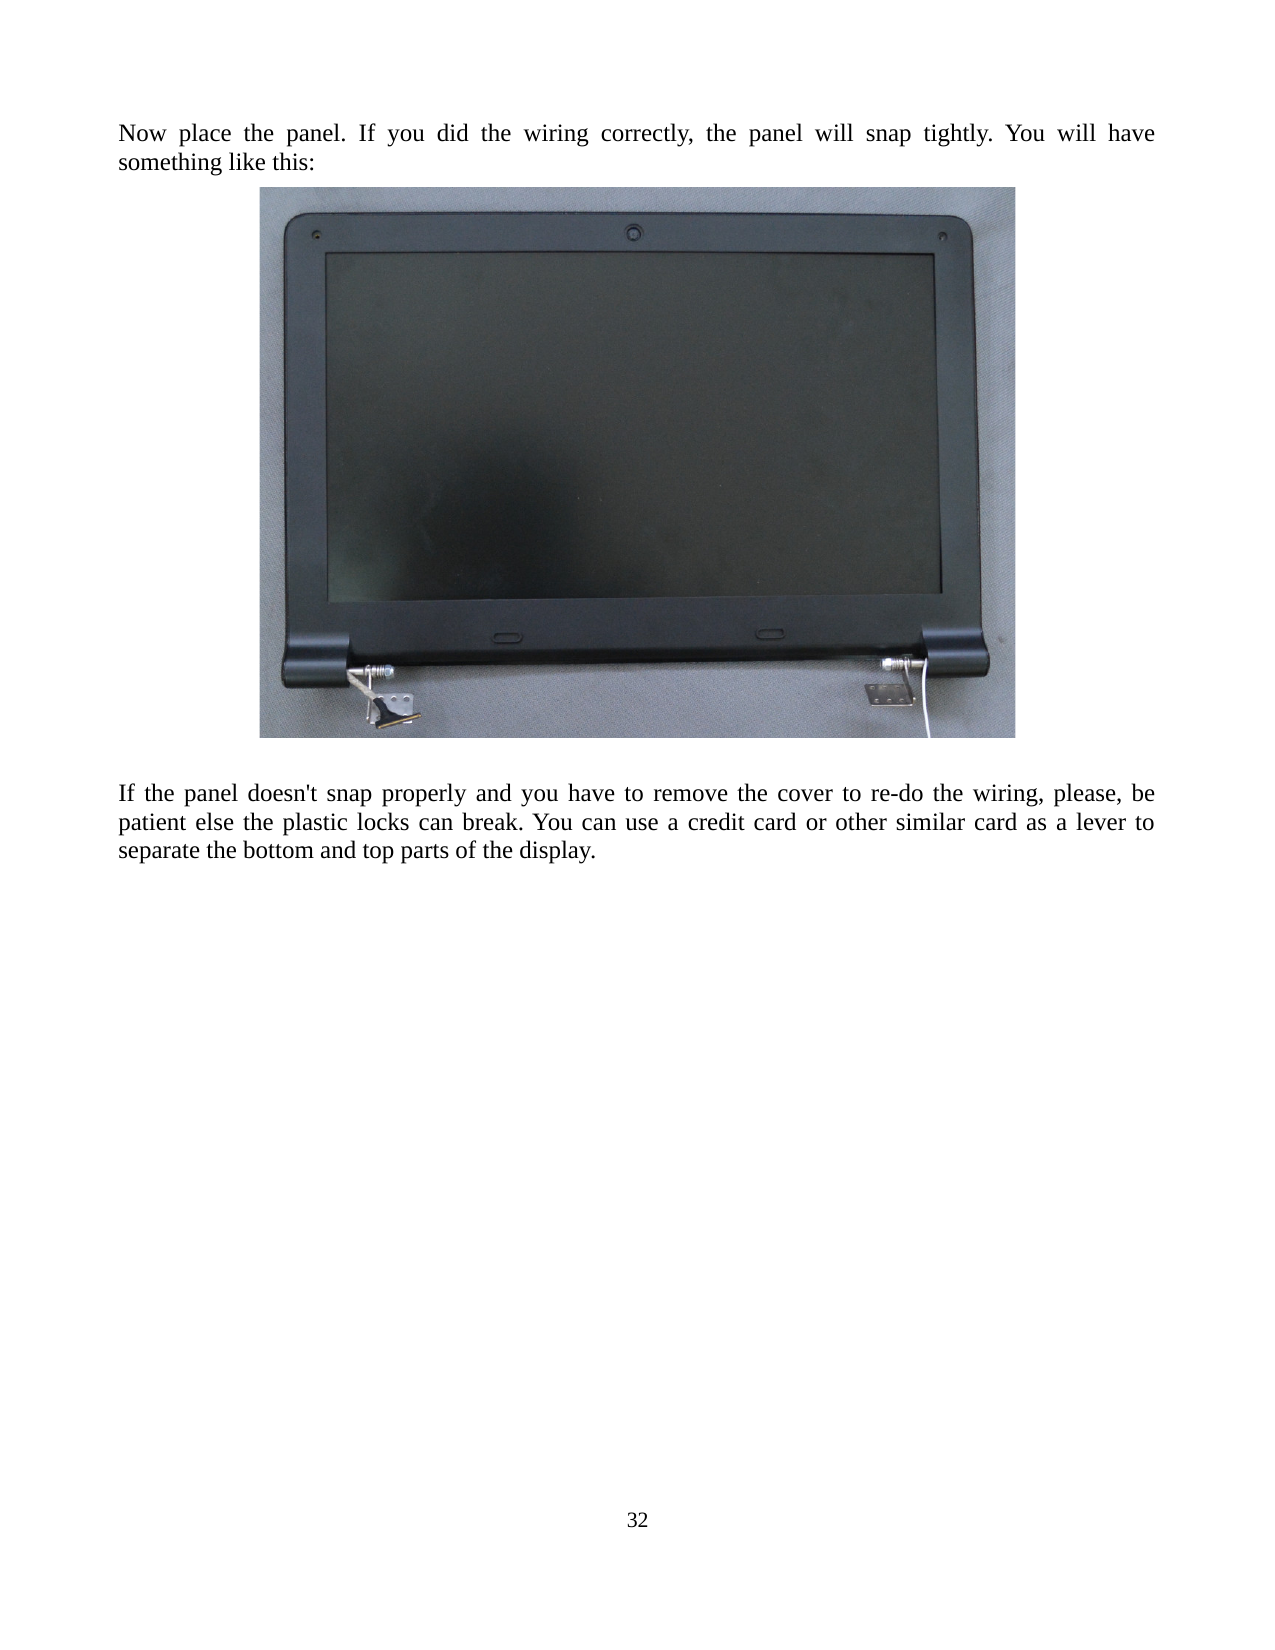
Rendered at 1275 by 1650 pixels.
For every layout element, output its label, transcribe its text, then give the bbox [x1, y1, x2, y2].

text Now place the panel. If you did the wiring correctly, the panel will snap tightly. You will have something like this: [118, 118, 1157, 176]
picture [259, 187, 1016, 738]
text If the panel doesn't snap properly and you have to remove the cover to re-do the wiring, please, be patient else the plastic locks can break. You can use a credit card or other similar card as a lever to separate the bottom and top parts of the display. [118, 778, 1157, 864]
